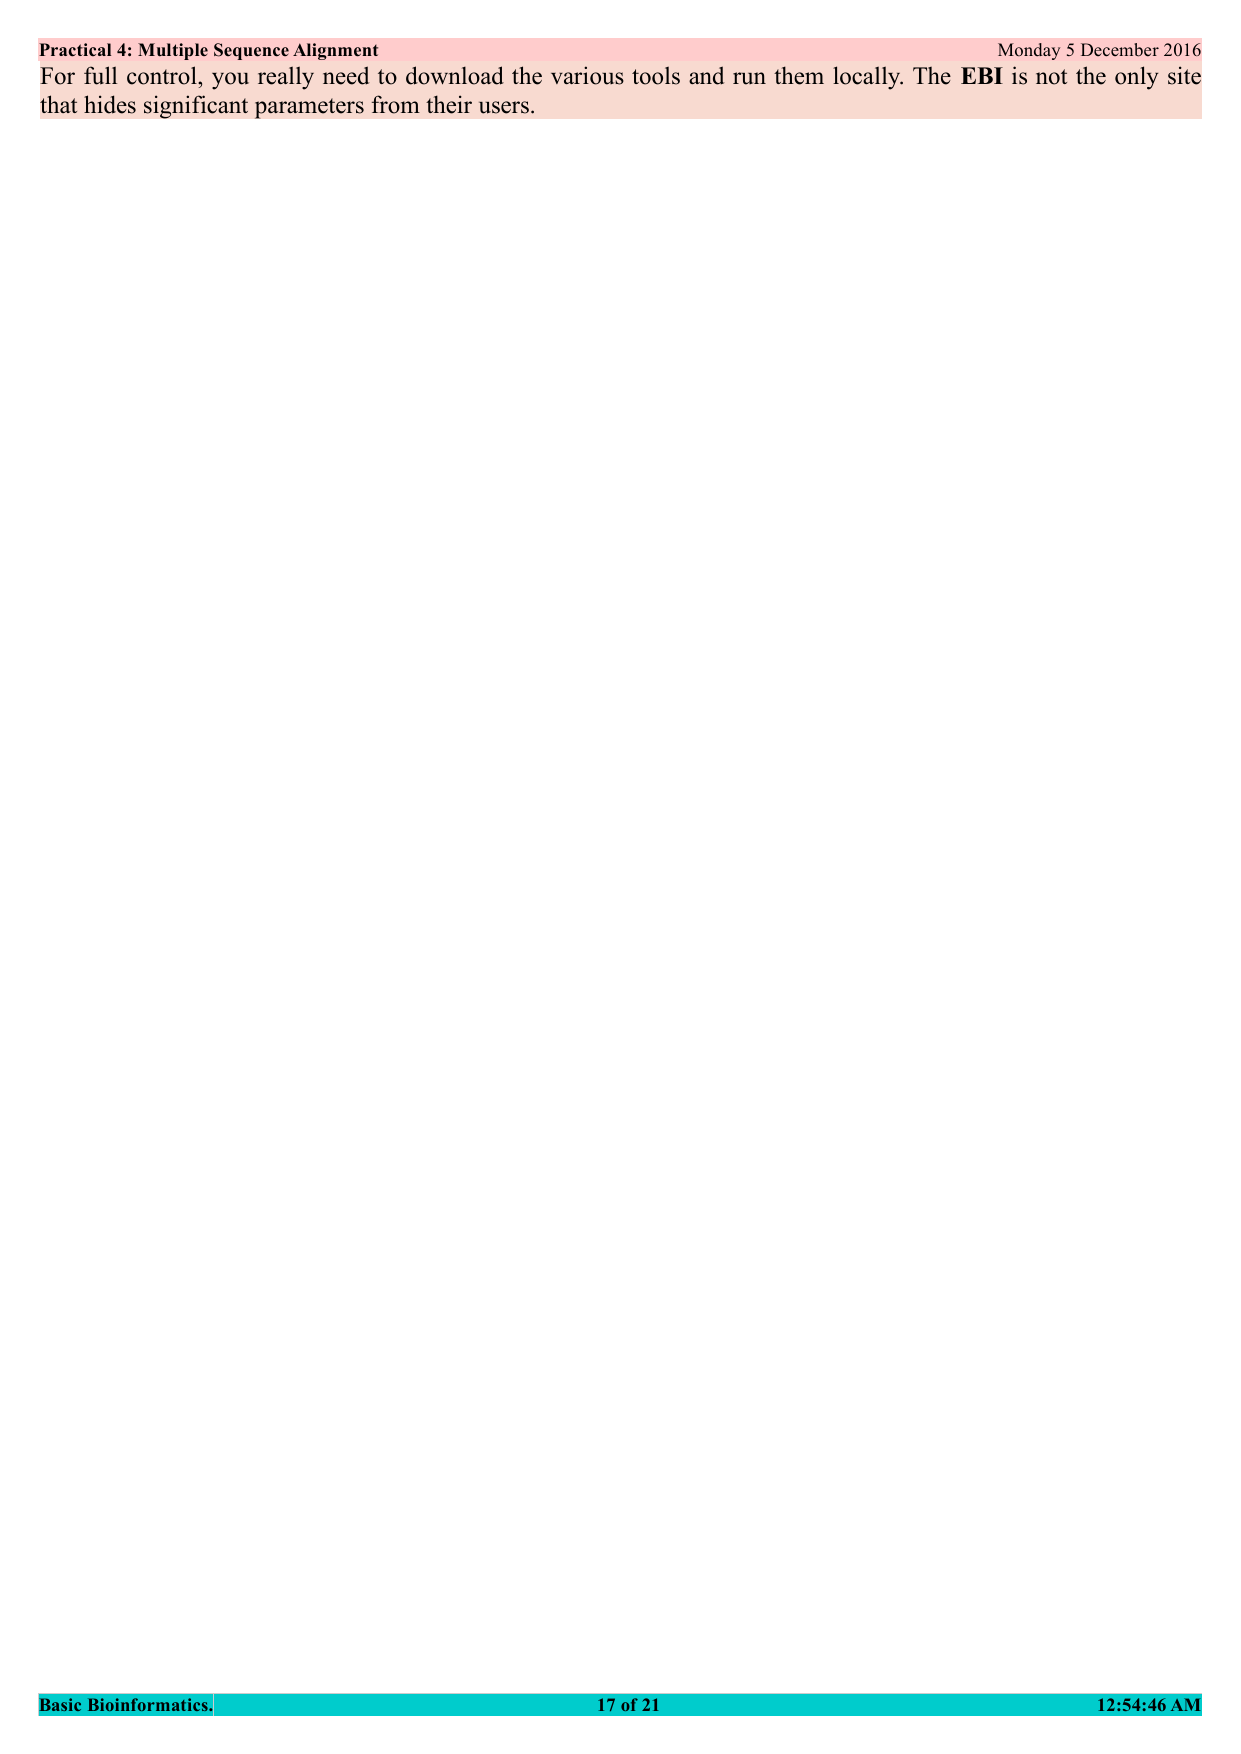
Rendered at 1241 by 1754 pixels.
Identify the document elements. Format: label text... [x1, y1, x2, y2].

text For full control, you really need to download the various tools and run them locally. The EBI is not the only site that hides significant parameters from their users. [40, 61, 1202, 119]
